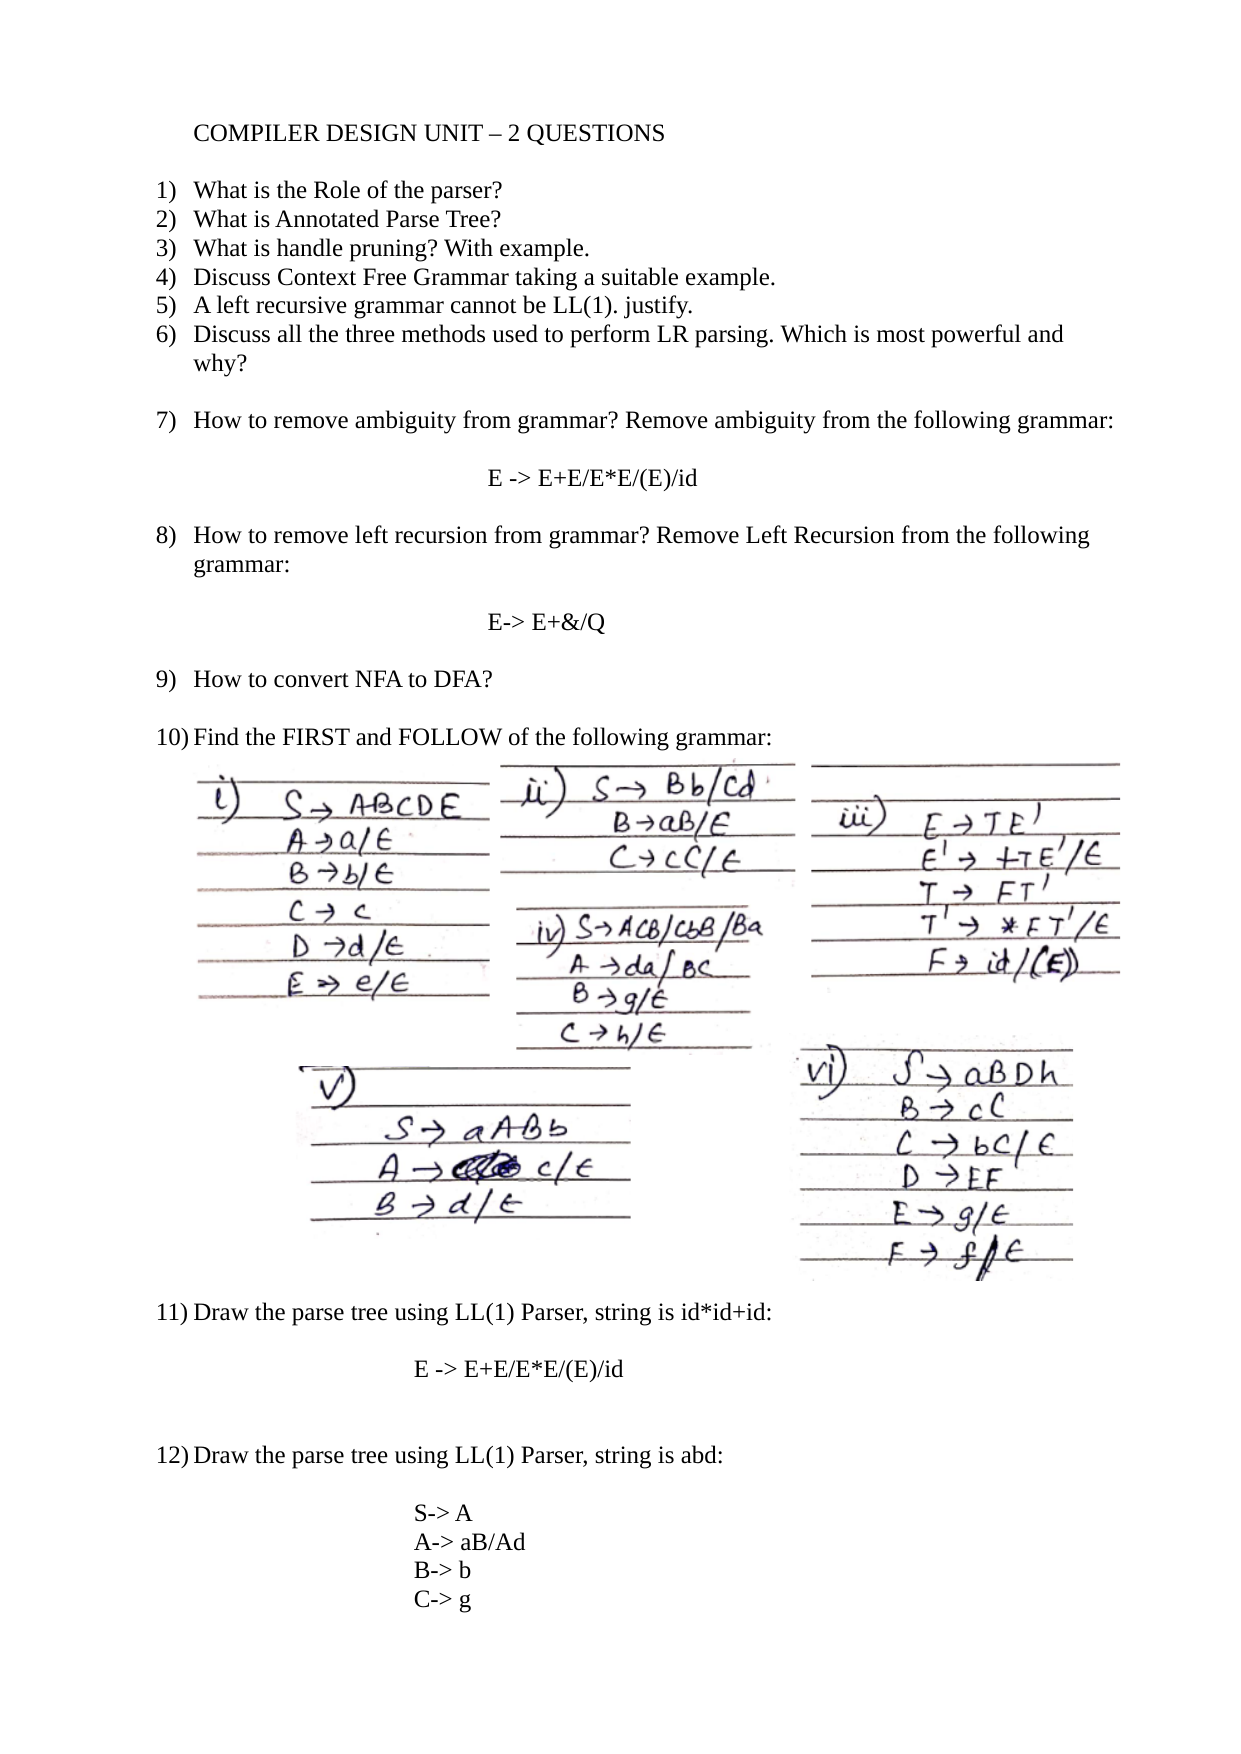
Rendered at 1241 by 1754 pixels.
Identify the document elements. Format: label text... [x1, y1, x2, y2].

text A-> aB/Ad [118, 1527, 1122, 1556]
text E -> E+E/E*E/(E)/id [118, 1354, 1122, 1383]
list Draw the parse tree using LL(1) Parser, string is abd: [156, 1441, 1122, 1469]
picture [789, 1033, 1074, 1281]
picture [811, 761, 1121, 993]
list Discuss Context Free Grammar taking a suitable example. [156, 262, 1122, 291]
list A left recursive grammar cannot be LL(1). justify. [156, 291, 1122, 319]
list What is the Role of the parser? [156, 176, 1122, 204]
list What is Annotated Parse Tree? [156, 204, 1122, 233]
list How to remove ambiguity from grammar? Remove ambiguity from the following grammar: [156, 406, 1122, 434]
list Draw the parse tree using LL(1) Parser, string is id*id+id: [156, 1297, 1122, 1326]
picture [295, 1066, 631, 1240]
picture [192, 764, 490, 1014]
list How to convert NFA to DFA? [156, 664, 1122, 693]
text S-> A [118, 1498, 1122, 1527]
list COMPILER DESIGN UNIT – 2 QUESTIONS [156, 118, 1122, 147]
text E-> E+&/Q [118, 607, 1122, 636]
list Find the FIRST and FOLLOW of the following grammar: [156, 722, 1122, 751]
list How to remove left recursion from grammar? Remove Left Recursion from the following grammar: [156, 521, 1122, 578]
list What is handle pruning? With example. [156, 233, 1122, 262]
text B-> b [118, 1556, 1122, 1584]
picture [500, 758, 796, 897]
text C-> g [118, 1584, 1122, 1613]
list Discuss all the three methods used to perform LR parsing. Which is most powerful and why? [156, 319, 1122, 377]
picture [516, 904, 772, 1055]
text E -> E+E/E*E/(E)/id [118, 463, 1122, 492]
